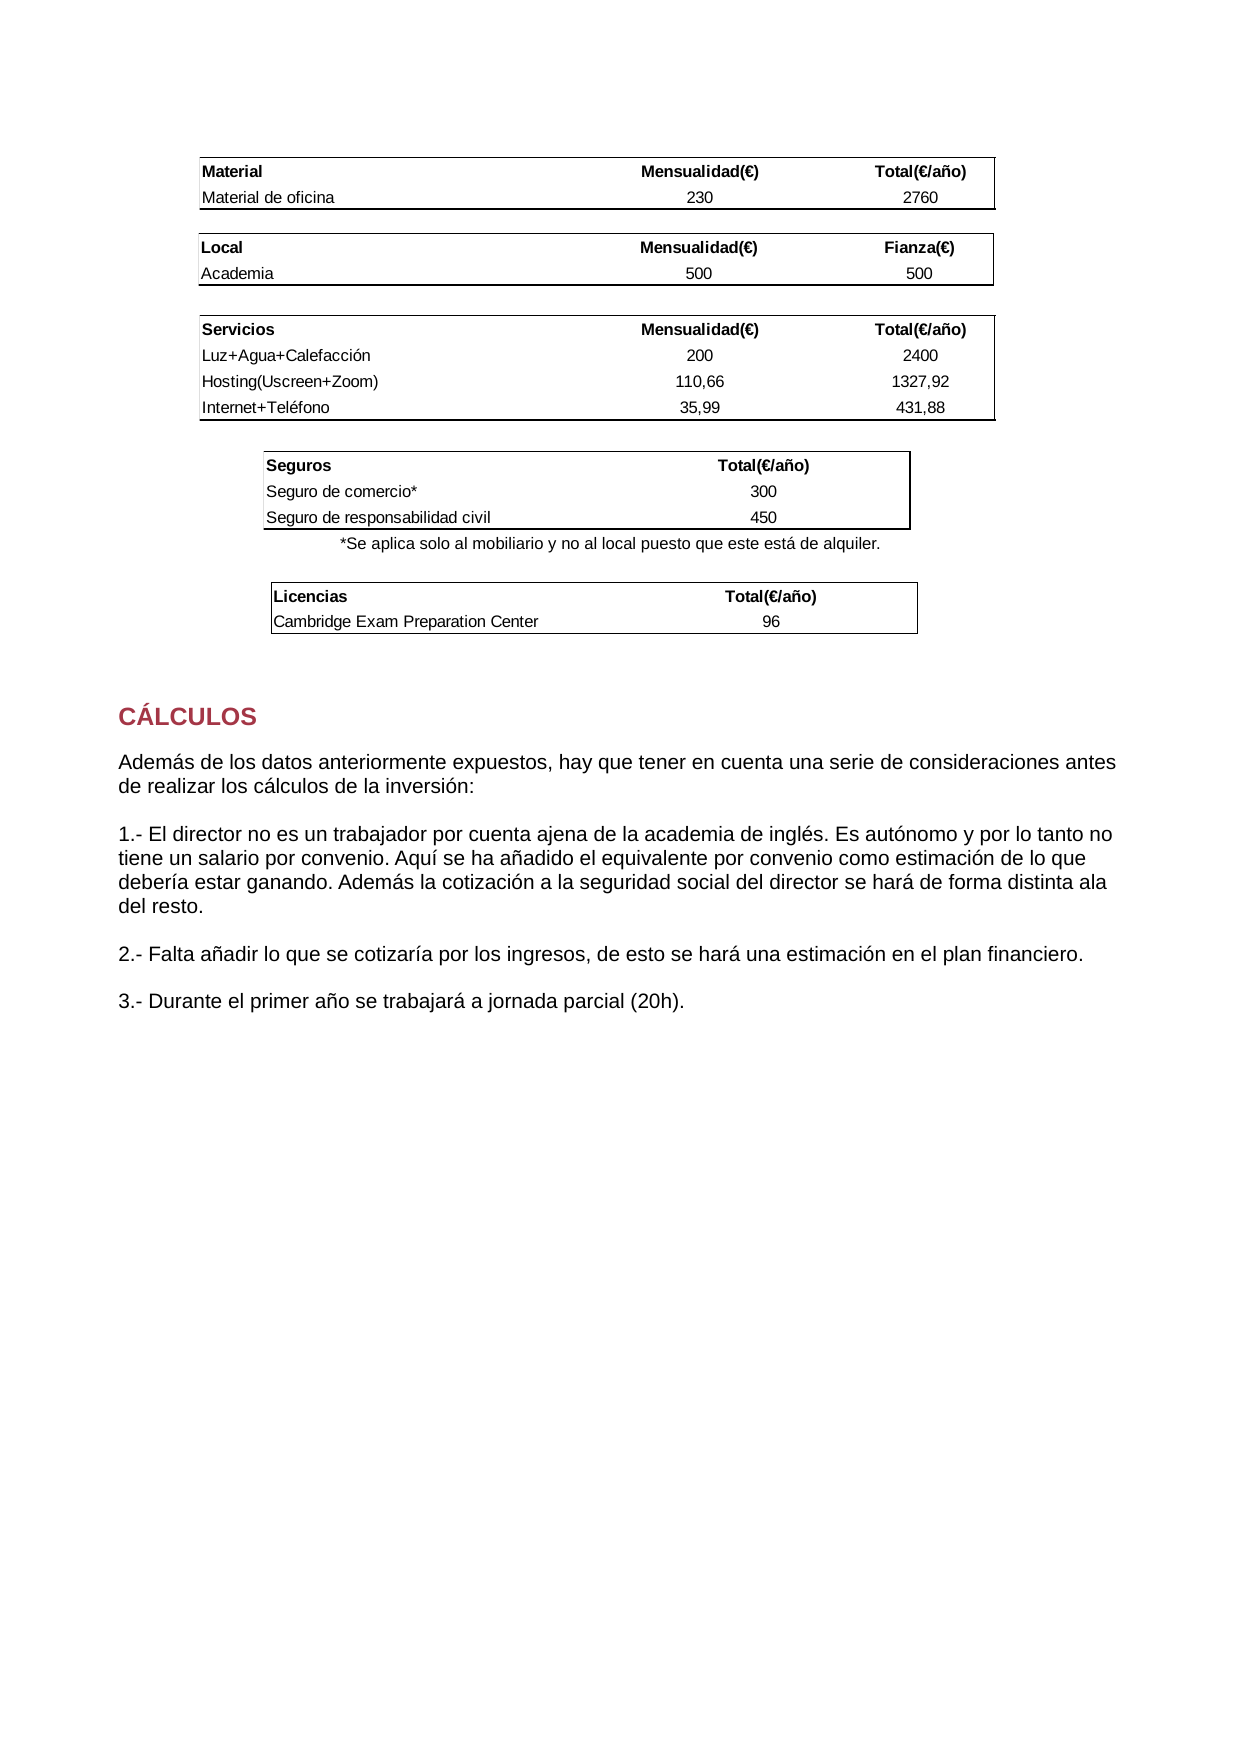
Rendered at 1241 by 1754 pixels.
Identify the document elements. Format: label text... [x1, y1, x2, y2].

text Además de los datos anteriormente expuestos, hay que tener en cuenta una serie de consideraciones antes de realizar los cálculos de la inversión: [118, 750, 1122, 798]
text 3.- Durante el primer año se trabajará a jornada parcial (20h). [118, 989, 1122, 1013]
text 1.- El director no es un trabajador por cuenta ajena de la academia de inglés. Es autónomo y por lo tanto no tiene un salario por convenio. Aquí se ha añadido el equivalente por convenio como estimación de lo que debería estar ganando. Además la cotización a la seguridad social del director se hará de forma distinta ala del resto. [118, 822, 1122, 917]
text CÁLCULOS [118, 702, 1122, 731]
text *Se aplica solo al mobiliario y no al local puesto que este está de alquiler. [118, 533, 1122, 553]
text 2.- Falta añadir lo que se cotizaría por los ingresos, de esto se hará una estimación en el plan financiero. [118, 941, 1122, 965]
